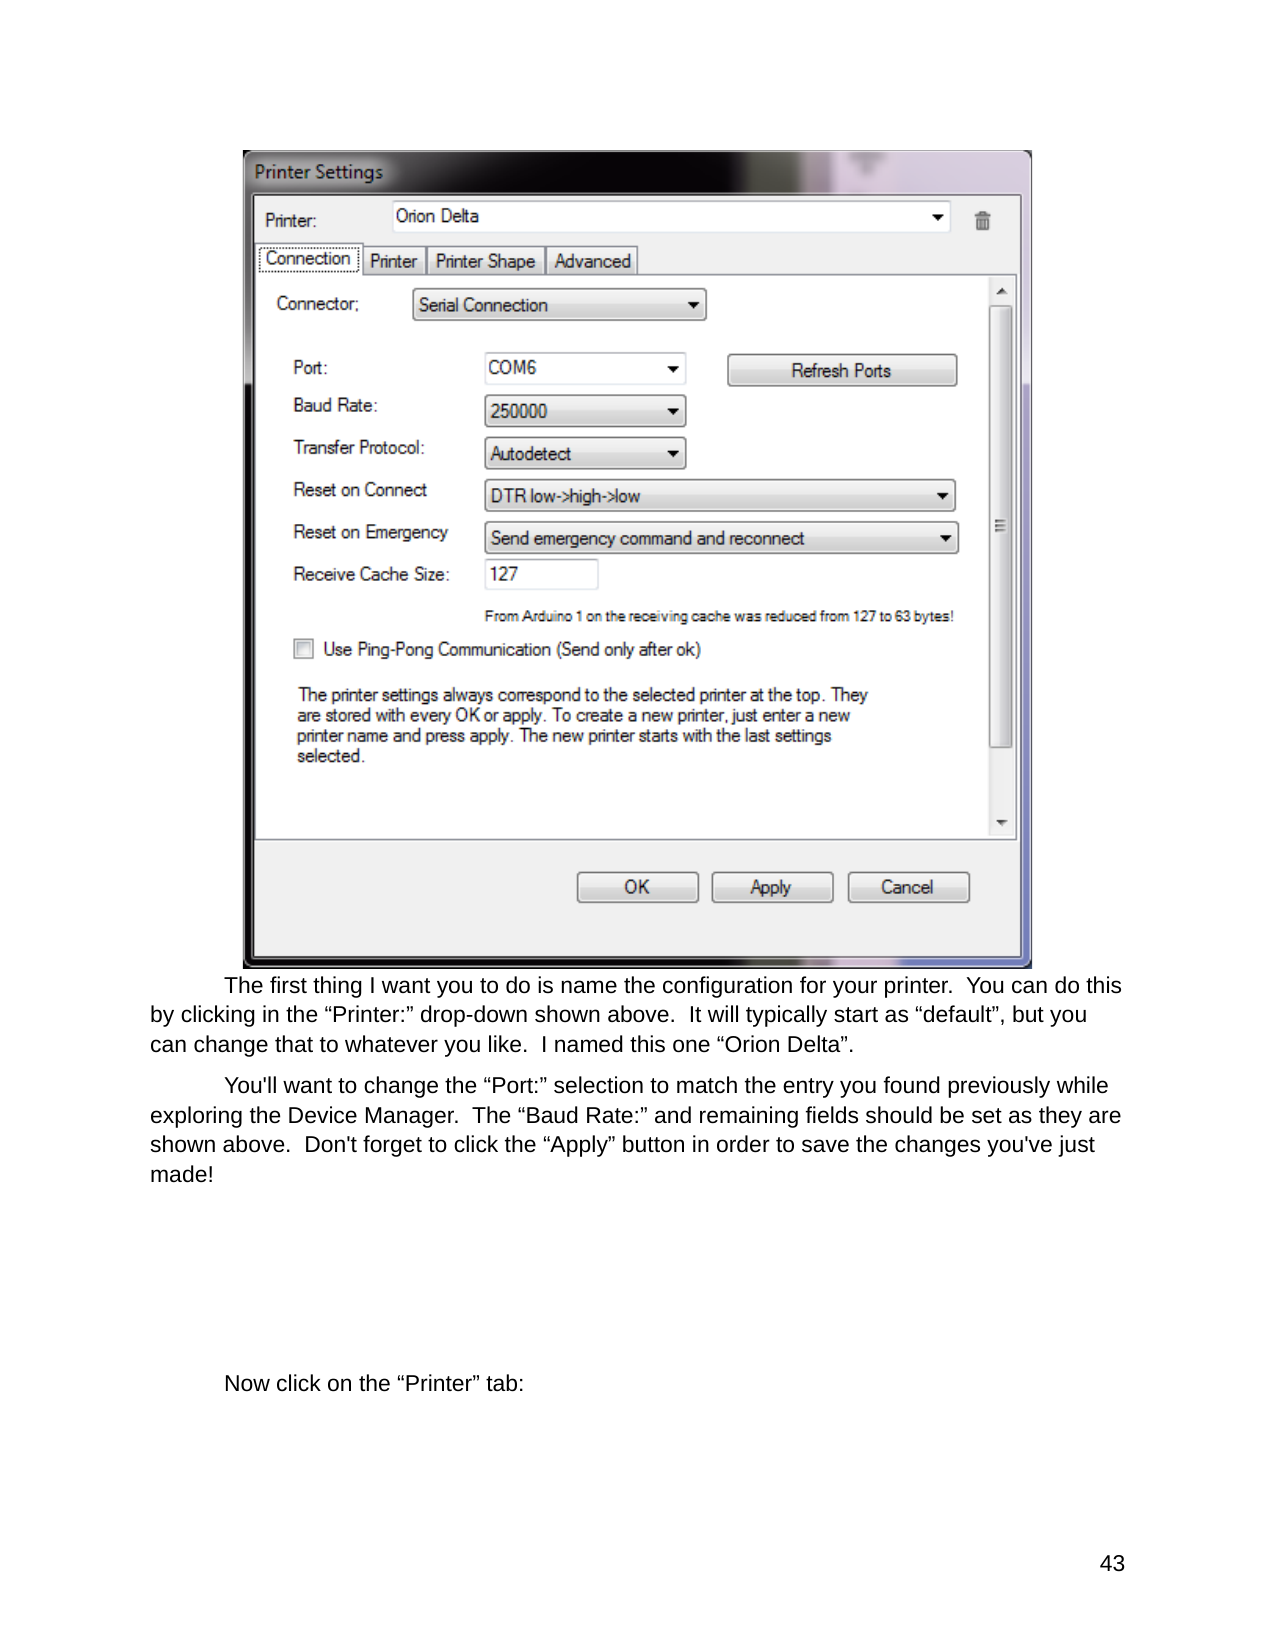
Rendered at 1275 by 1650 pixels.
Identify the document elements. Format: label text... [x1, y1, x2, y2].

picture [242, 150, 1033, 969]
text The first thing I want you to do is name the configuration for your printer. You can do this by clicking in the “Printer:” drop-down shown above. It will typically start as “default”, but you can change that to whatever you like. I named this one “Orion Delta”. [150, 847, 1125, 1057]
text You'll want to change the “Port:” selection to match the entry you found previously while exploring the Device Manager. The “Baud Rate:” and remaining fields should be set as they are shown above. Don't forget to click the “Apply” button in order to save the changes you've just made! [150, 1073, 1125, 1187]
text Now click on the “Printer” tab: [150, 1371, 1125, 1396]
